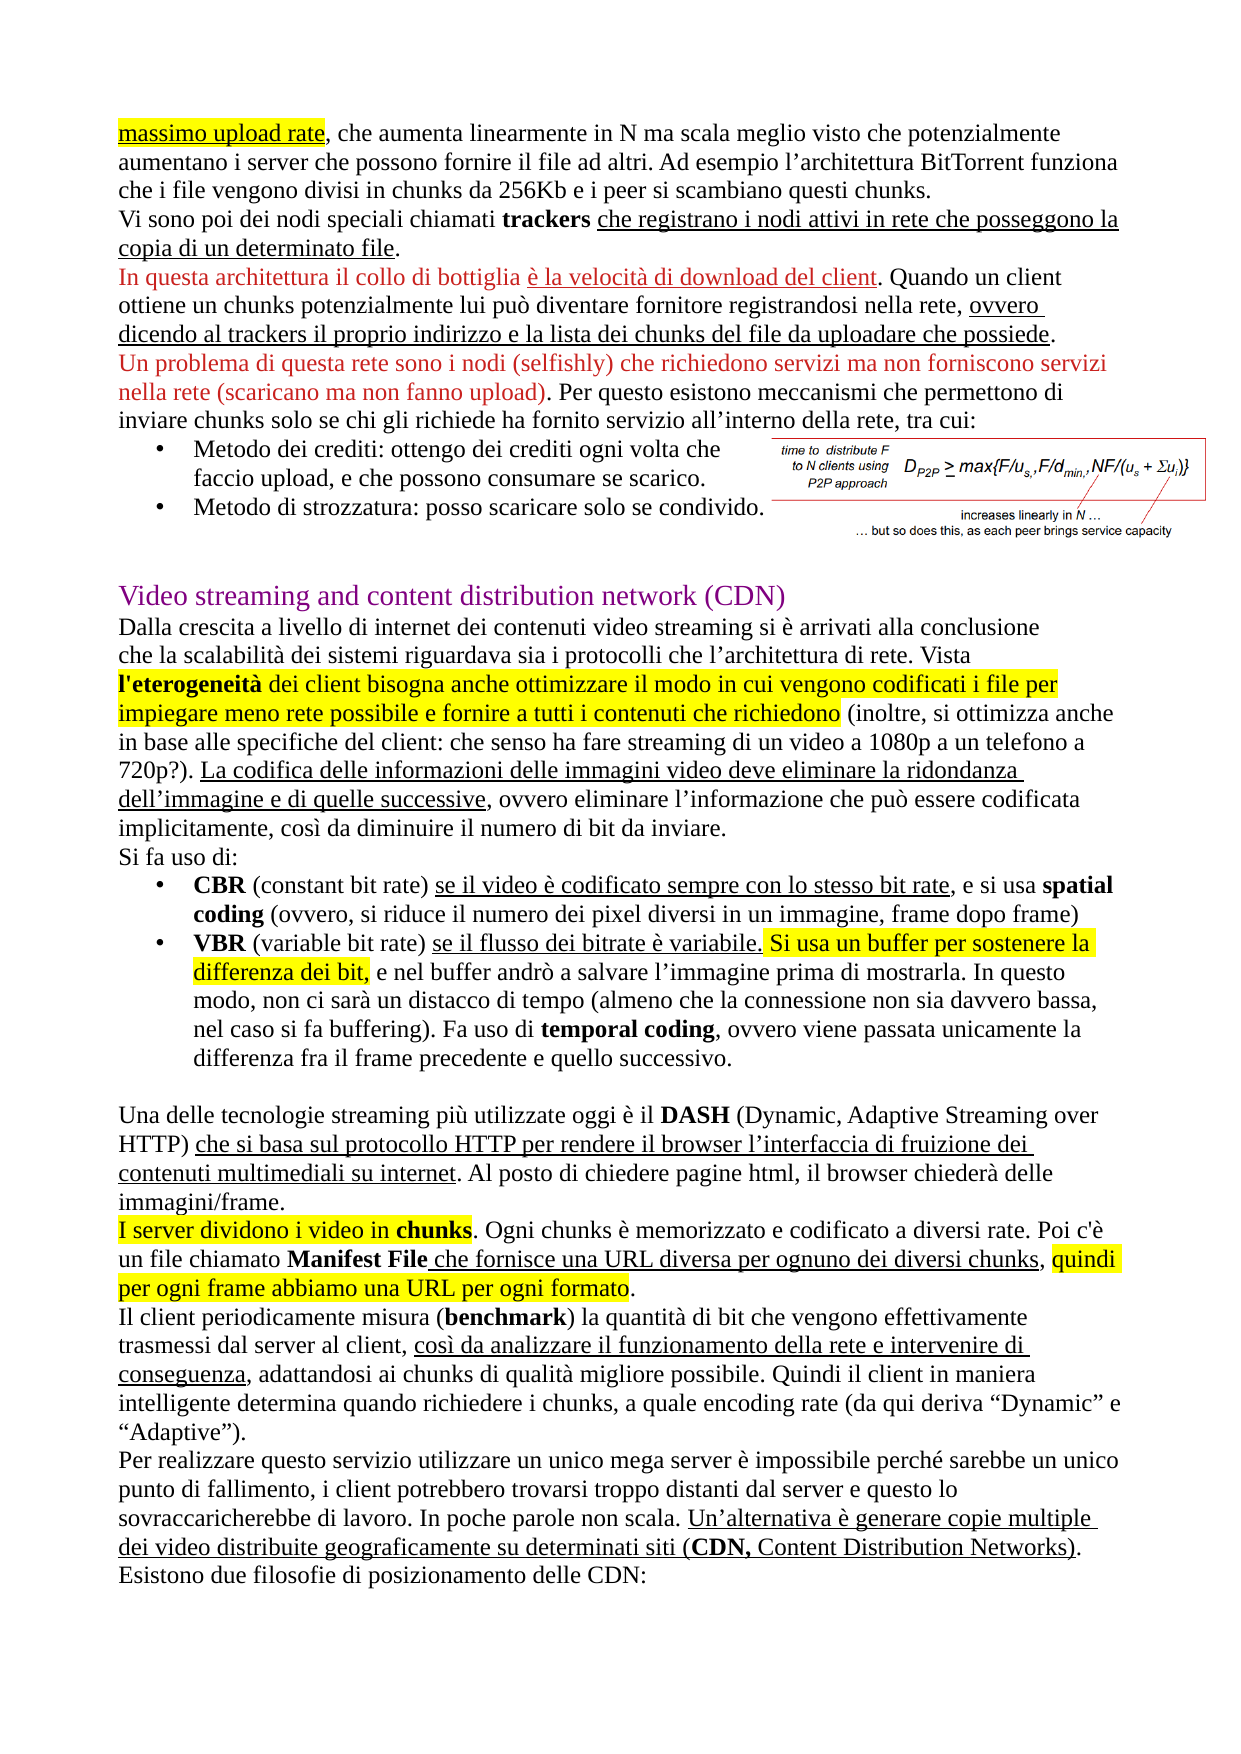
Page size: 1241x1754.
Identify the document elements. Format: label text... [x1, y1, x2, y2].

text Si fa uso di: [118, 842, 1122, 870]
picture [771, 438, 1208, 542]
text Una delle tecnologie streaming più utilizzate oggi è il DASH (Dynamic, Adaptive Streaming over HTTP) che si basa sul protocollo HTTP per rendere il browser l’interfaccia di fruizione dei contenuti multimediali su internet. Al posto di chiedere pagine html, il browser chiederà delle immagini/frame. [118, 1100, 1122, 1215]
list Metodo dei crediti: ottengo dei crediti ogni volta che faccio upload, e che possono consumare se scarico. [156, 434, 1122, 492]
text l'eterogeneità dei client bisogna anche ottimizzare il modo in cui vengono codificati i file per [118, 669, 1122, 698]
text In questa architettura il collo di bottiglia è la velocità di download del client. Quando un client ottiene un chunks potenzialmente lui può diventare fornitore registrandosi nella rete, ovvero dicendo al trackers il proprio indirizzo e la lista dei chunks del file da uploadare che possiede. [118, 262, 1122, 348]
text Video streaming and content distribution network (CDN) [118, 578, 1122, 612]
text Per realizzare questo servizio utilizzare un unico mega server è impossibile perché sarebbe un unico punto di fallimento, i client potrebbero trovarsi troppo distanti dal server e questo lo sovraccaricherebbe di lavoro. In poche parole non scala. Un’alternativa è generare copie multiple dei video distribuite geograficamente su determinati siti (CDN, Content Distribution Networks). Esistono due filosofie di posizionamento delle CDN: [118, 1445, 1122, 1589]
text Il client periodicamente misura (benchmark) la quantità di bit che vengono effettivamente trasmessi dal server al client, così da analizzare il funzionamento della rete e intervenire di conseguenza, adattandosi ai chunks di qualità migliore possibile. Quindi il client in maniera intelligente determina quando richiedere i chunks, a quale encoding rate (da qui deriva “Dynamic” e “Adaptive”). [118, 1302, 1122, 1445]
list Metodo di strozzatura: posso scaricare solo se condivido. [156, 492, 771, 521]
text Vi sono poi dei nodi speciali chiamati trackers che registrano i nodi attivi in rete che posseggono la copia di un determinato file. [118, 204, 1122, 262]
text che la scalabilità dei sistemi riguardava sia i protocolli che l’architettura di rete. Vista [118, 640, 1122, 669]
text I server dividono i video in chunks. Ogni chunks è memorizzato e codificato a diversi rate. Poi c'è un file chiamato Manifest File che fornisce una URL diversa per ognuno dei diversi chunks, quindi per ogni frame abbiamo una URL per ogni formato. [118, 1215, 1122, 1302]
text massimo upload rate, che aumenta linearmente in N ma scala meglio visto che potenzialmente aumentano i server che possono fornire il file ad altri. Ad esempio l’architettura BitTorrent funziona che i file vengono divisi in chunks da 256Kb e i peer si scambiano questi chunks. [118, 118, 1122, 204]
text impiegare meno rete possibile e fornire a tutti i contenuti che richiedono (inoltre, si ottimizza anche in base alle specifiche del client: che senso ha fare streaming di un video a 1080p a un telefono a 720p?). La codifica delle informazioni delle immagini video deve eliminare la ridondanza dell’immagine e di quelle successive, ovvero eliminare l’informazione che può essere codificata implicitamente, così da diminuire il numero di bit da inviare. [118, 698, 1122, 842]
list CBR (constant bit rate) se il video è codificato sempre con lo stesso bit rate, e si usa spatial coding (ovvero, si riduce il numero dei pixel diversi in un immagine, frame dopo frame) [156, 870, 1122, 928]
text Un problema di questa rete sono i nodi (selfishly) che richiedono servizi ma non forniscono servizi nella rete (scaricano ma non fanno upload). Per questo esistono meccanismi che permettono di inviare chunks solo se chi gli richiede ha fornito servizio all’interno della rete, tra cui: [118, 348, 1122, 434]
list VBR (variable bit rate) se il flusso dei bitrate è variabile. Si usa un buffer per sostenere la differenza dei bit, e nel buffer andrò a salvare l’immagine prima di mostrarla. In questo modo, non ci sarà un distacco di tempo (almeno che la connessione non sia davvero bassa, nel caso si fa buffering). Fa uso di temporal coding, ovvero viene passata unicamente la differenza fra il frame precedente e quello successivo. [156, 928, 1122, 1072]
text Dalla crescita a livello di internet dei contenuti video streaming si è arrivati alla conclusione [118, 612, 1122, 640]
